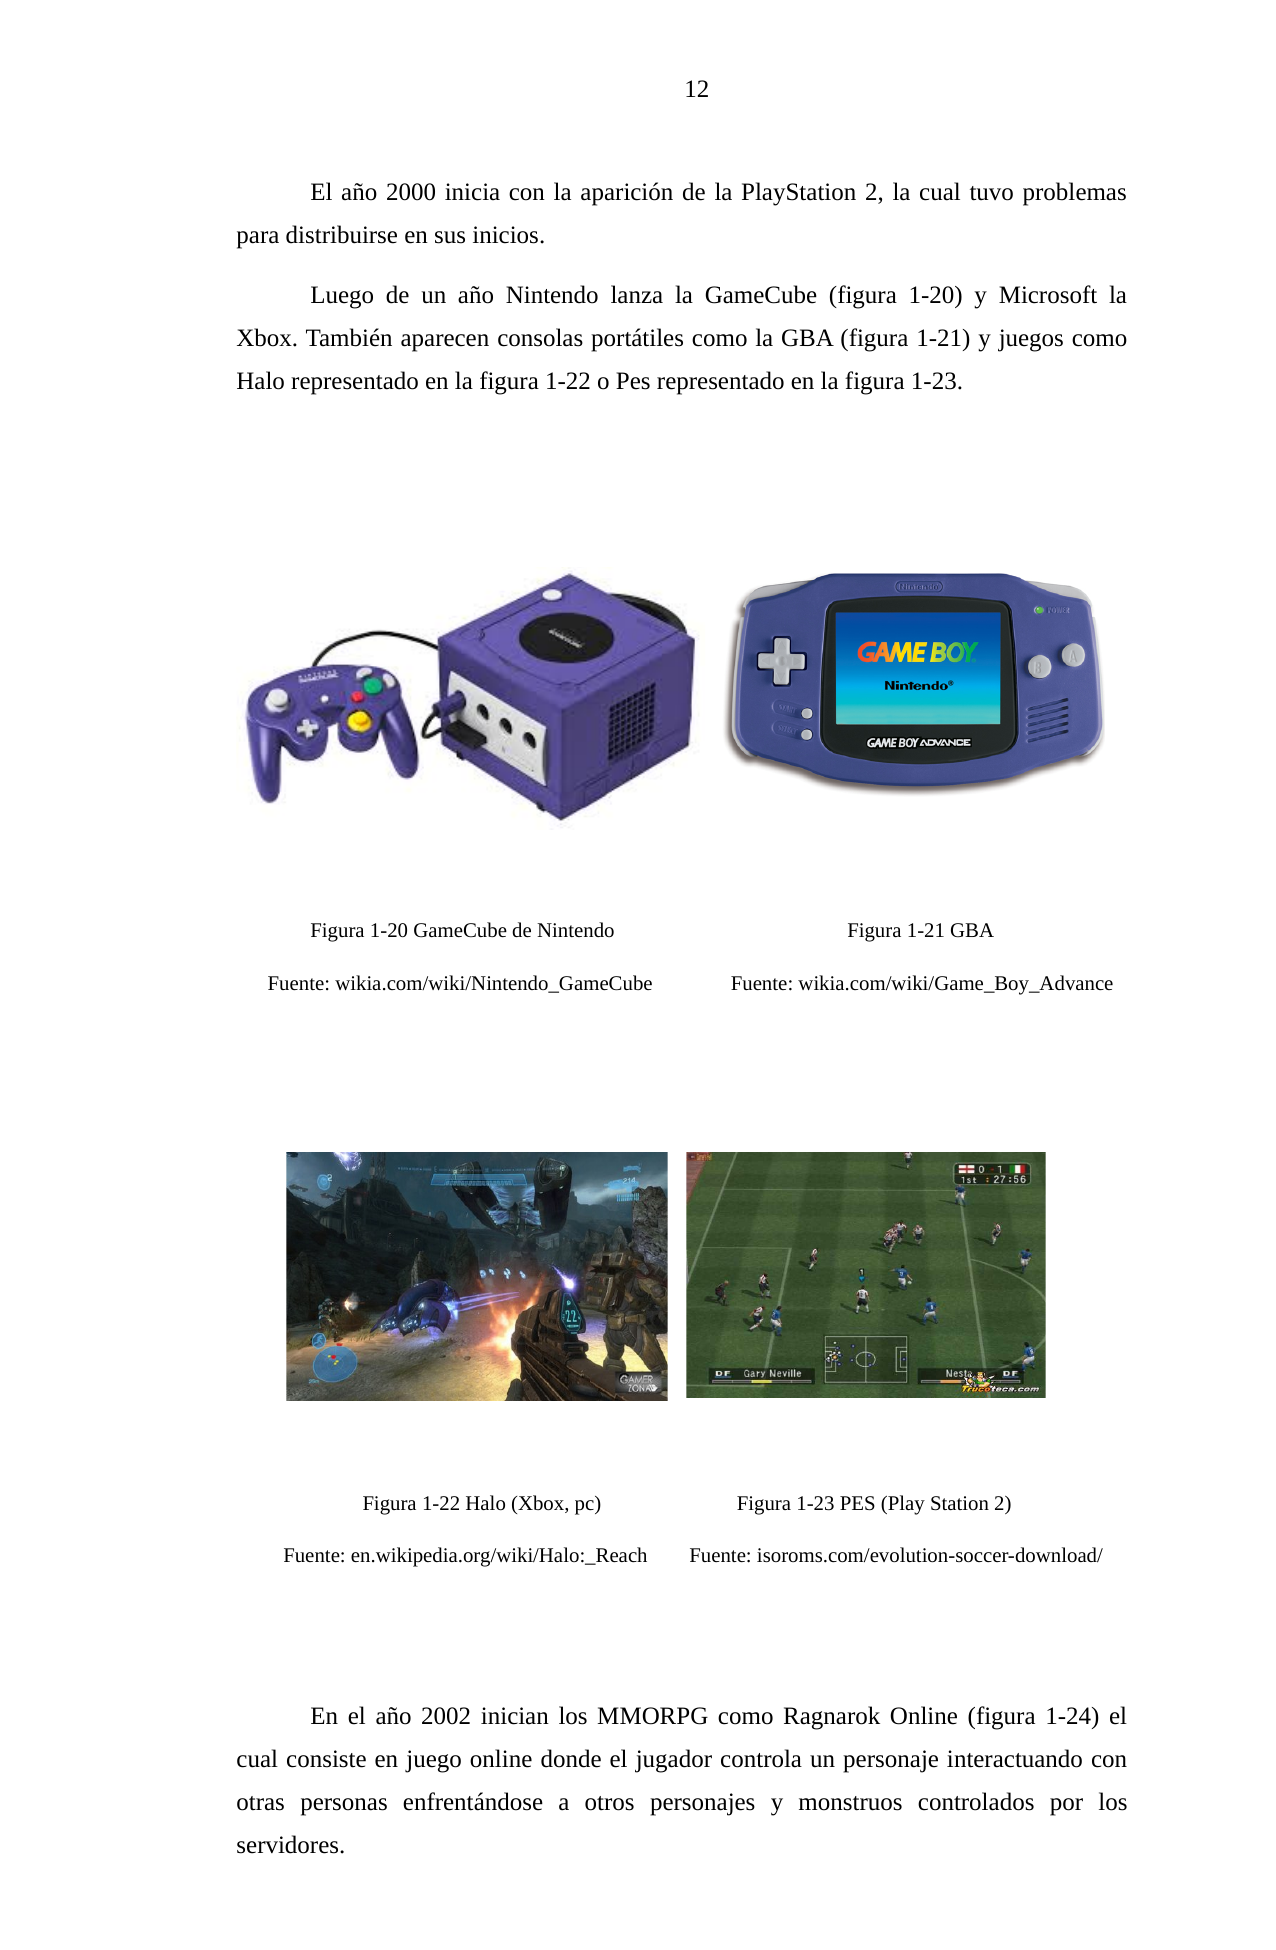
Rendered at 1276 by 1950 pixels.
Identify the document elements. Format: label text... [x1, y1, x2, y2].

text Luego de un año Nintendo lanza la GameCube (figura 1-20) y Microsoft la Xbox. También aparecen consolas portátiles como la GBA (figura 1-21) y juegos como Halo representado en la figura 1-22 o Pes representado en la figura 1-23. [236, 280, 1128, 395]
text El año 2000 inicia con la aparición de la PlayStation 2, la cual tuvo problemas para distribuirse en sus inicios. [236, 177, 1128, 249]
text Figura 1-22 Halo (Xbox, pc) Figura 1-23 PES (Play Station 2) [236, 1490, 1128, 1514]
text Fuente: en.wikipedia.org/wiki/Halo:_Reach Fuente: isoroms.com/evolution-soccer-download/ [236, 1543, 1128, 1567]
text Figura 1-20 GameCube de Nintendo Figura 1-21 GBA [236, 918, 1128, 942]
text En el año 2002 inician los MMORPG como Ragnarok Online (figura 1-24) el cual consiste en juego online donde el jugador controla un personaje interactuando con otras personas enfrentándose a otros personajes y monstruos controlados por los servidores. [236, 1701, 1128, 1859]
text Fuente: wikia.com/wiki/Nintendo_GameCube Fuente: wikia.com/wiki/Game_Boy_Advance [236, 971, 1128, 995]
